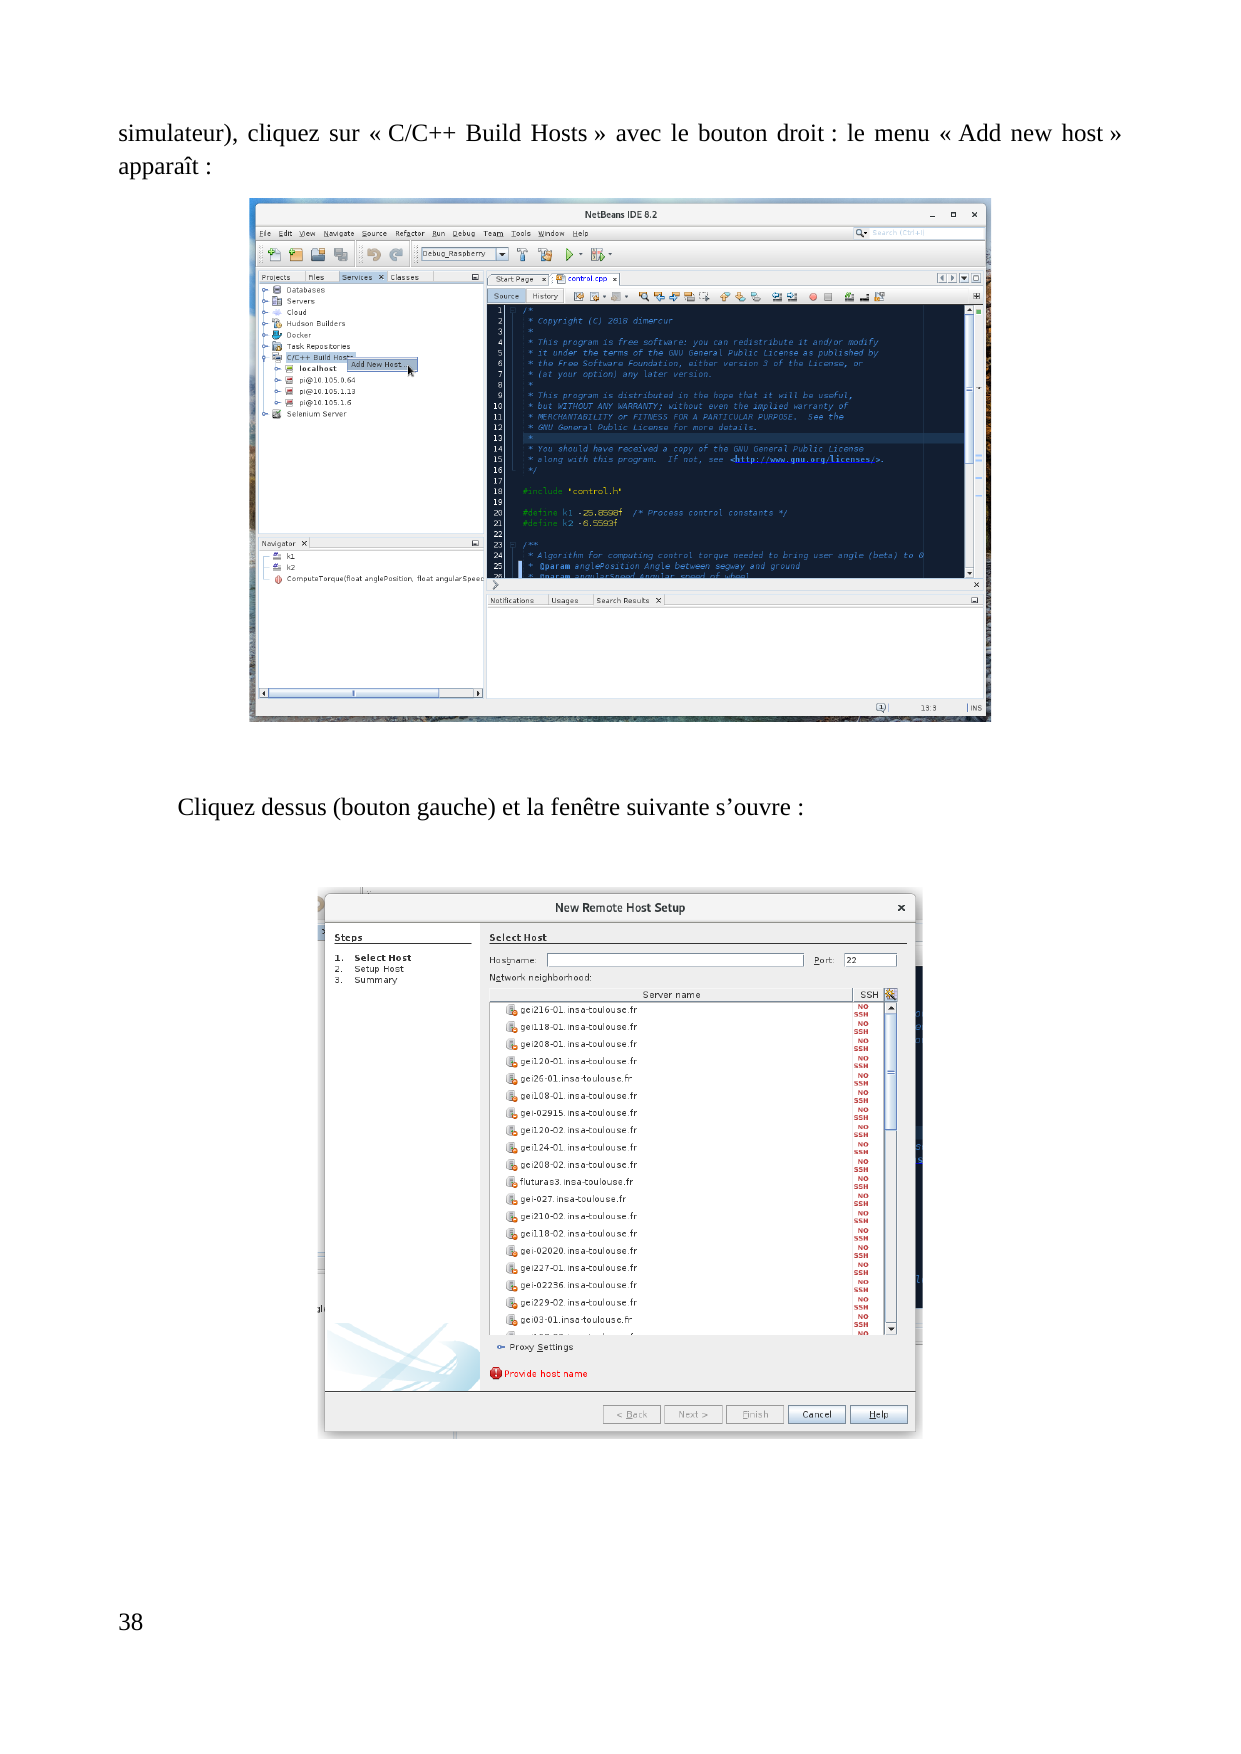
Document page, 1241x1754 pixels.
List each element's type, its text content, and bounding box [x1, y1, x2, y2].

text Cliquez dessus (bouton gauche) et la fenêtre suivante s’ouvre : [118, 792, 1122, 821]
picture [249, 198, 992, 722]
text simulateur), cliquez sur « C/C++ Build Hosts » avec le bouton droit : le menu « Add new host » apparaît : [118, 118, 1122, 180]
picture [317, 887, 923, 1439]
